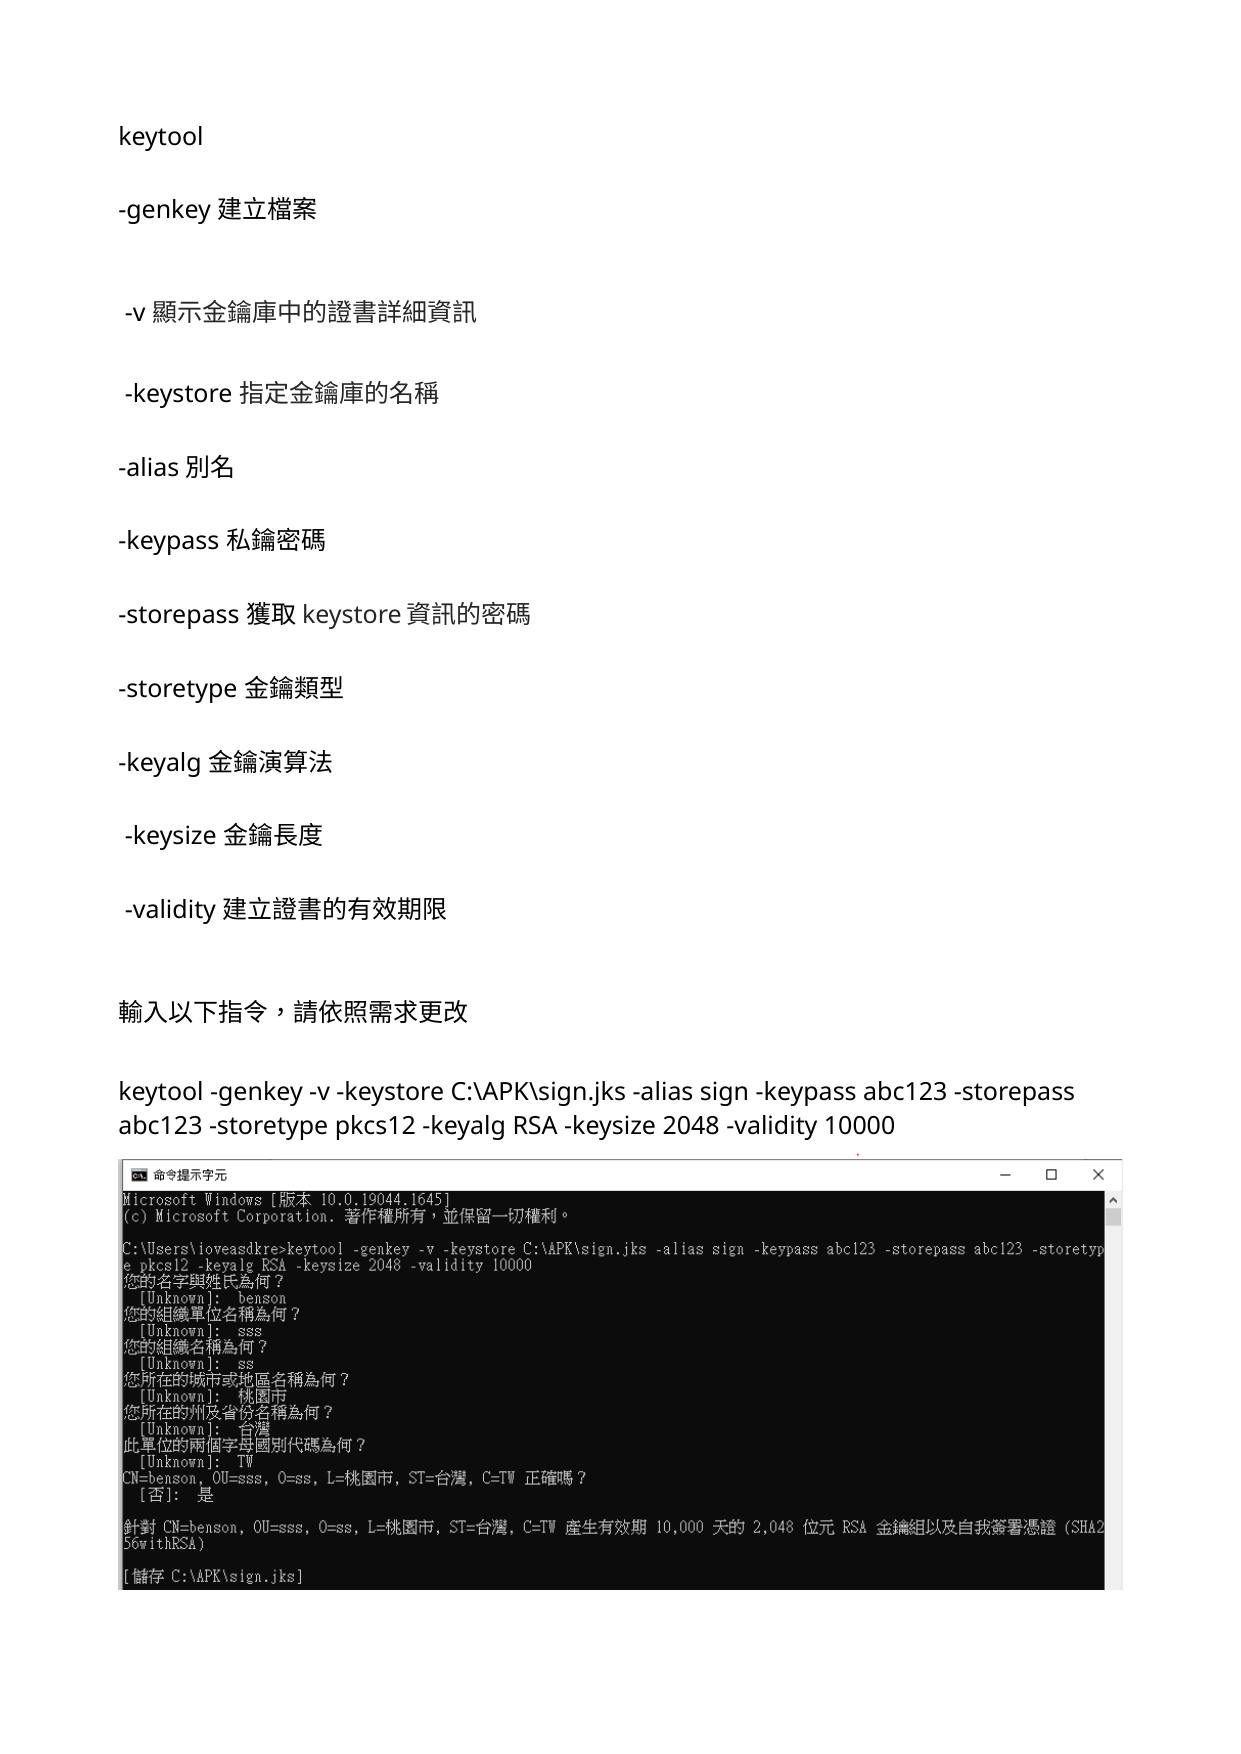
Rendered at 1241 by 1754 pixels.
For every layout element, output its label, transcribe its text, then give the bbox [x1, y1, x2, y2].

subtitle -storetype 金鑰類型 [118, 668, 1122, 704]
text 輸入以下指令，請依照需求更改 [118, 992, 1122, 1028]
subtitle -keyalg 金鑰演算法 [118, 742, 1122, 778]
subtitle -storepass 獲取 keystore資訊的密碼 [118, 594, 1122, 631]
subtitle -keystore 指定金鑰庫的名稱 [118, 373, 1122, 409]
subtitle -keysize 金鑰長度 [118, 816, 1122, 852]
subtitle -keypass 私鑰密碼 [118, 521, 1122, 557]
subtitle keytool [118, 118, 1122, 152]
subtitle -validity 建立證書的有效期限 [118, 889, 1122, 926]
subtitle -v 顯示金鑰庫中的證書詳細資訊 [118, 263, 1122, 336]
subtitle -genkey 建立檔案 [118, 190, 1122, 226]
subtitle keytool -genkey -v -keystore C:\APK\sign.jks -alias sign -keypass abc123 -storepass abc123 -storetype pkcs12 -keyalg RSA -keysize 2048 -validity 10000 [118, 1073, 1122, 1141]
subtitle -alias 別名 [118, 447, 1122, 483]
picture [118, 1153, 1123, 1590]
